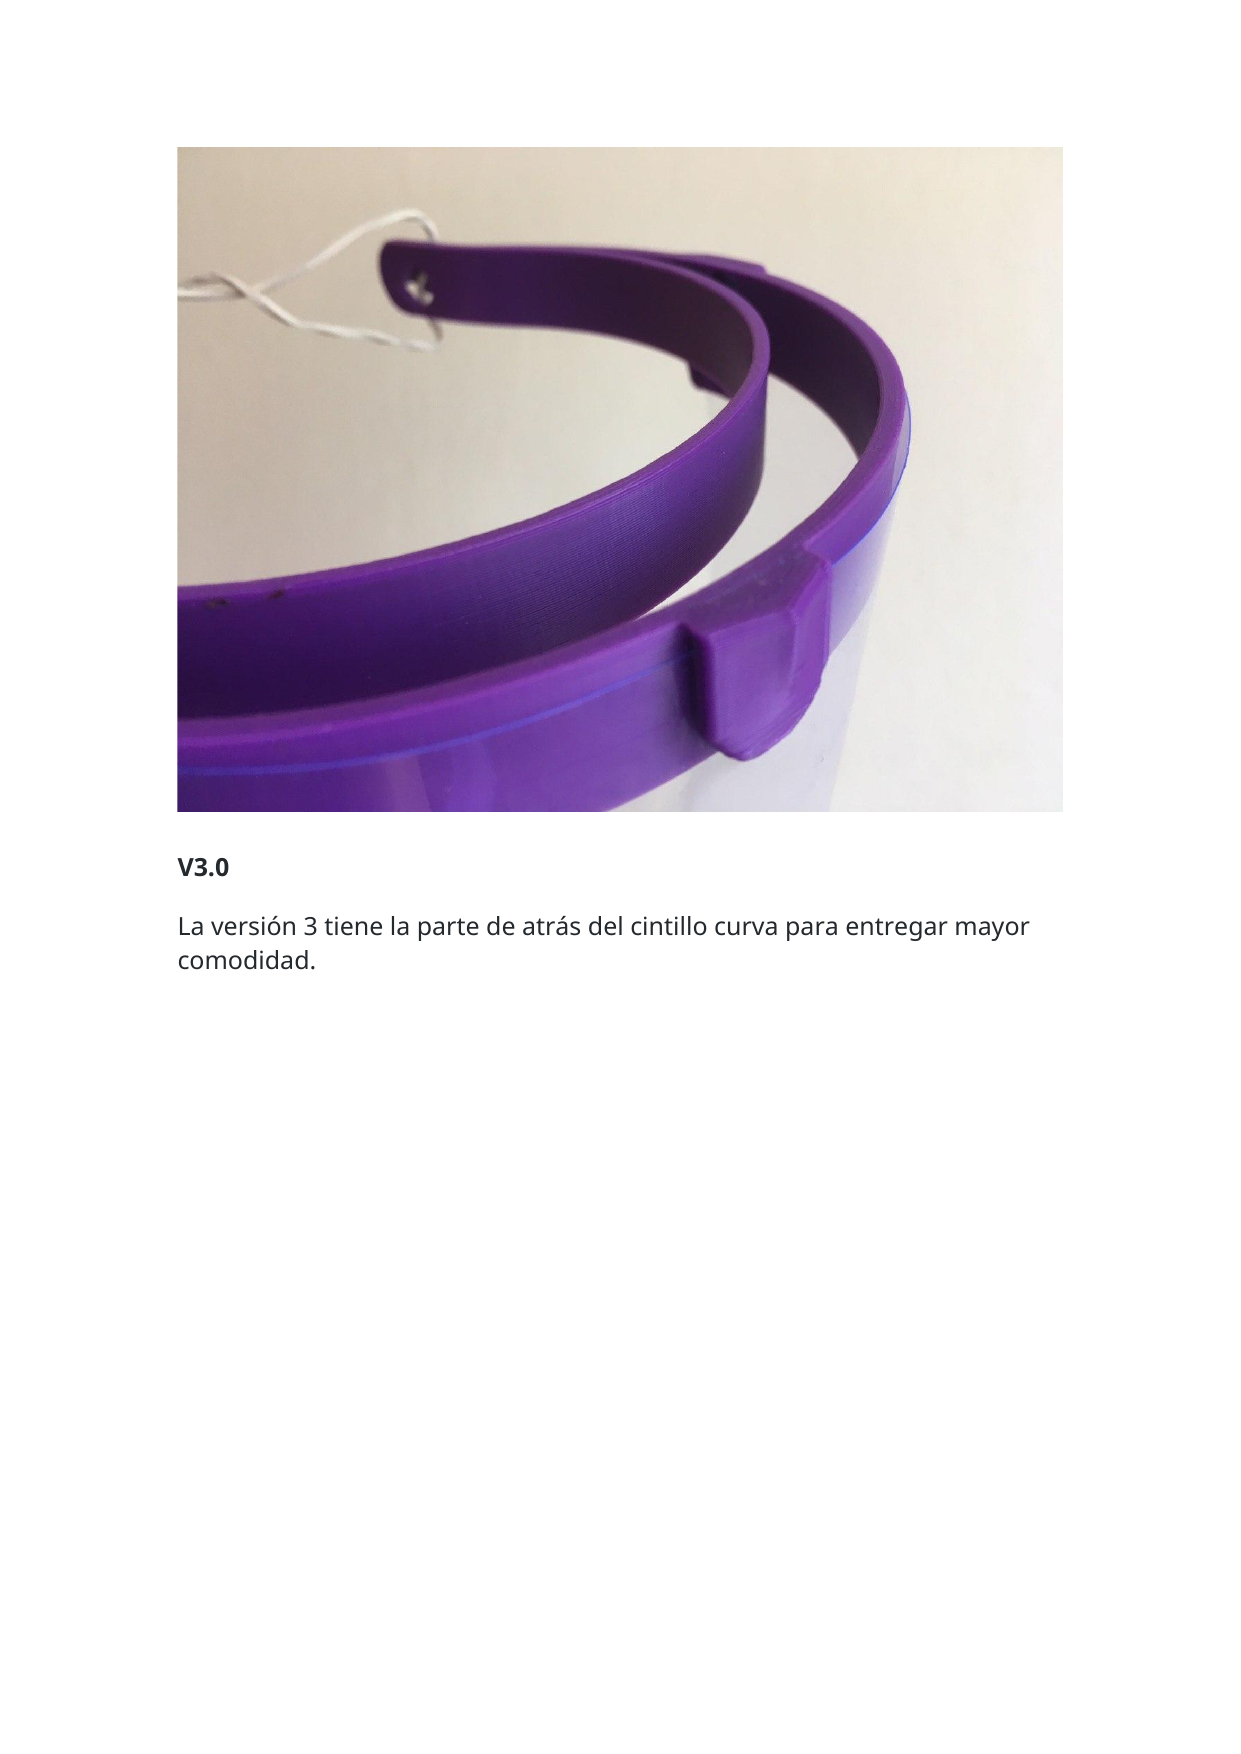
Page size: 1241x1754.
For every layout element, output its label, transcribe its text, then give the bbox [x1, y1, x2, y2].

picture [177, 147, 1063, 812]
subtitle V3.0 [177, 849, 1063, 883]
text La versión 3 tiene la parte de atrás del cintillo curva para entregar mayor comodidad. [177, 908, 1063, 977]
